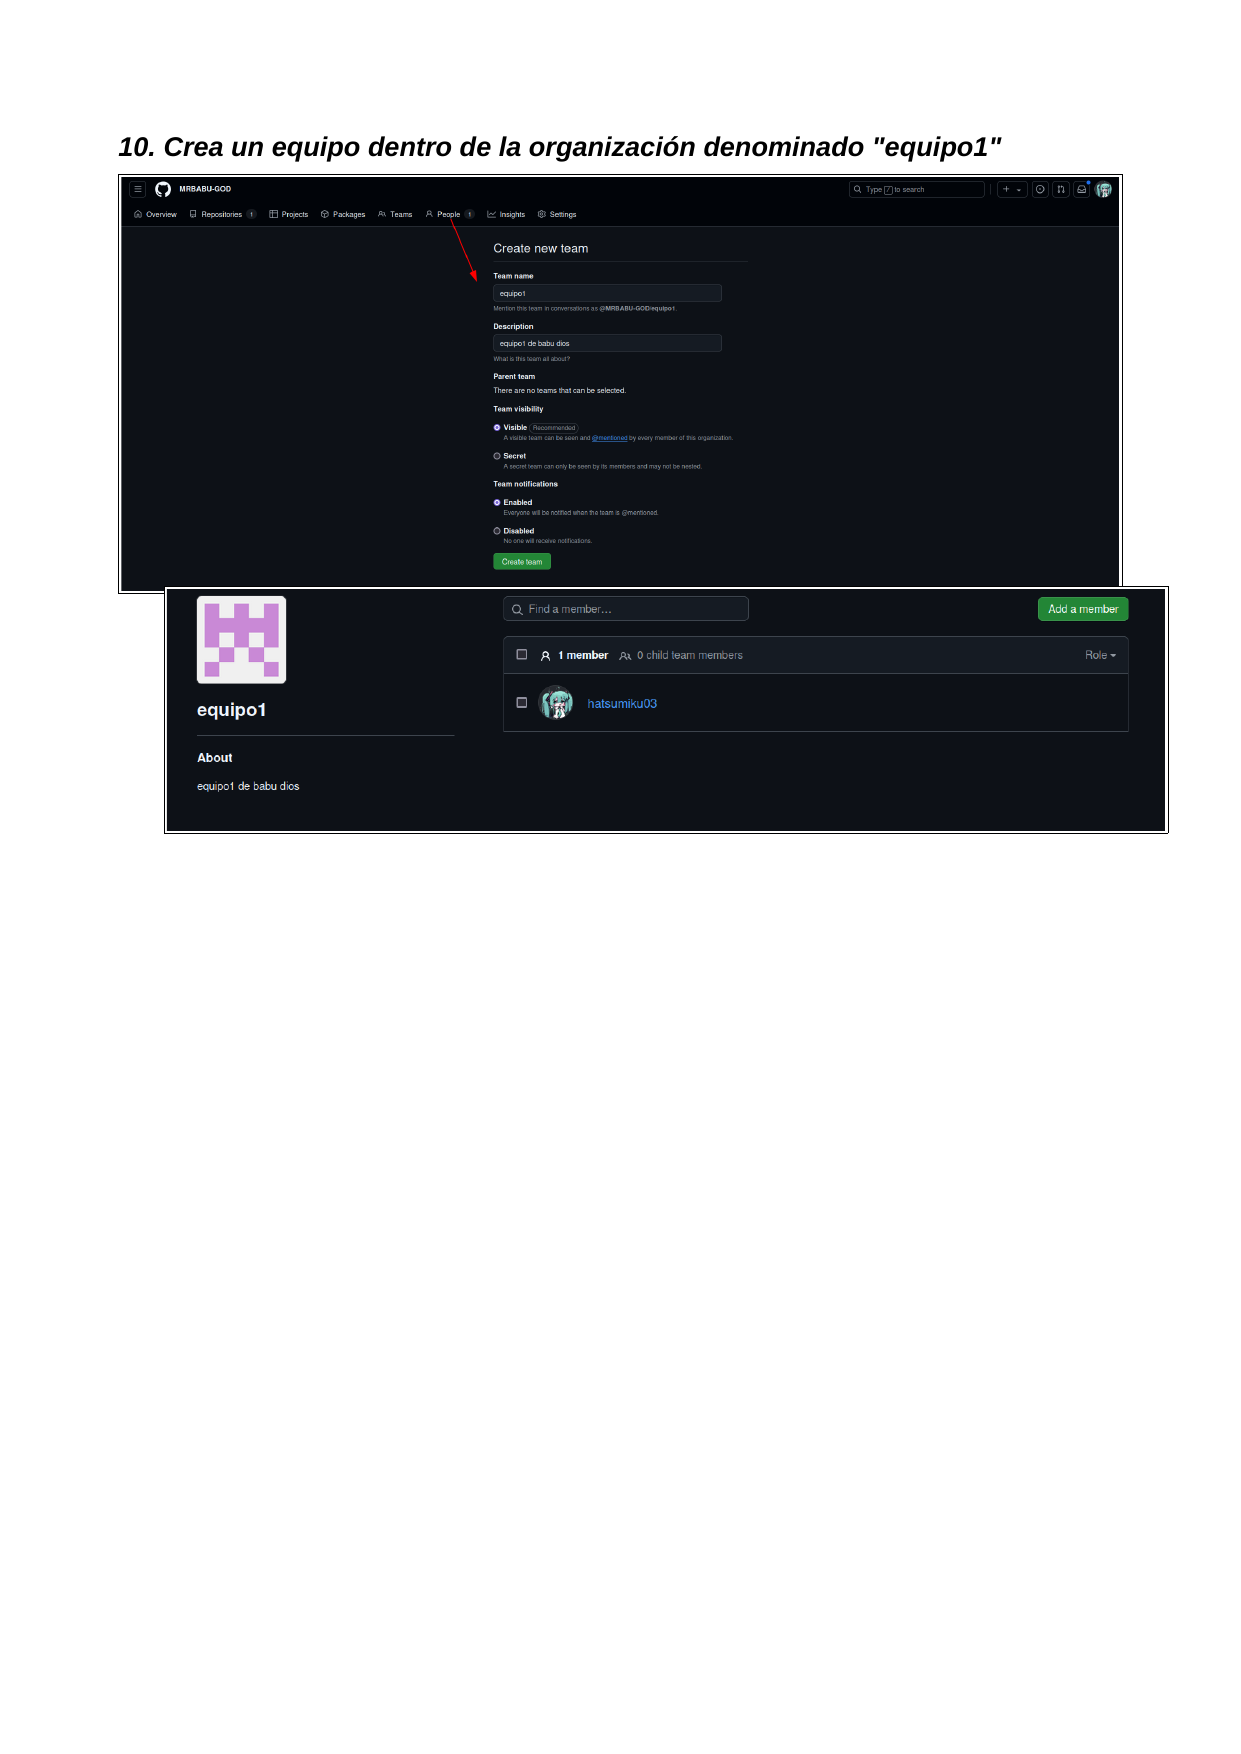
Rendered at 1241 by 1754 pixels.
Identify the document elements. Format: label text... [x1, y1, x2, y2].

picture [121, 177, 1119, 591]
picture [166, 589, 1165, 831]
subtitle 10. Crea un equipo dentro de la organización denominado "equipo1" [118, 131, 1122, 162]
